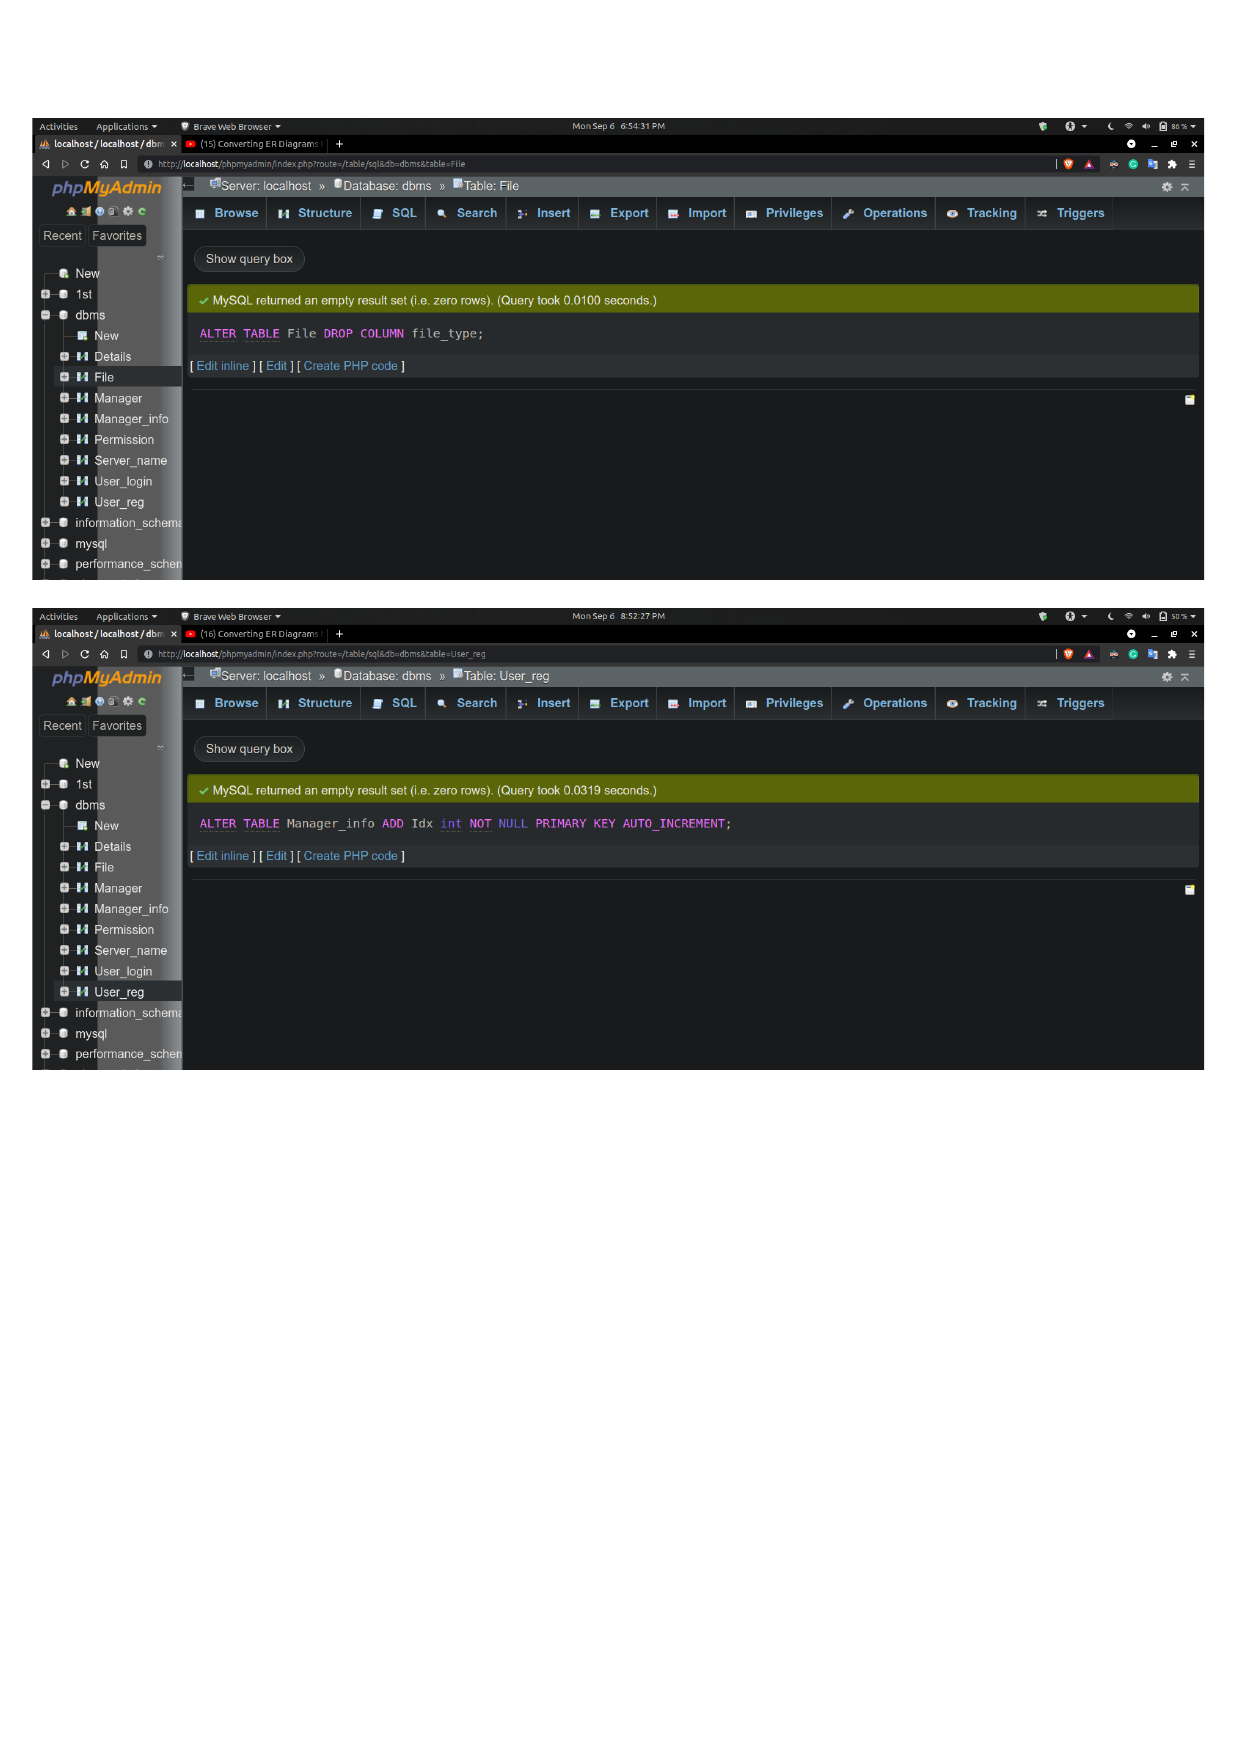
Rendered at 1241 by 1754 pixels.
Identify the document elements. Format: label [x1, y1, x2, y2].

picture [32, 608, 1205, 1070]
picture [32, 118, 1205, 580]
